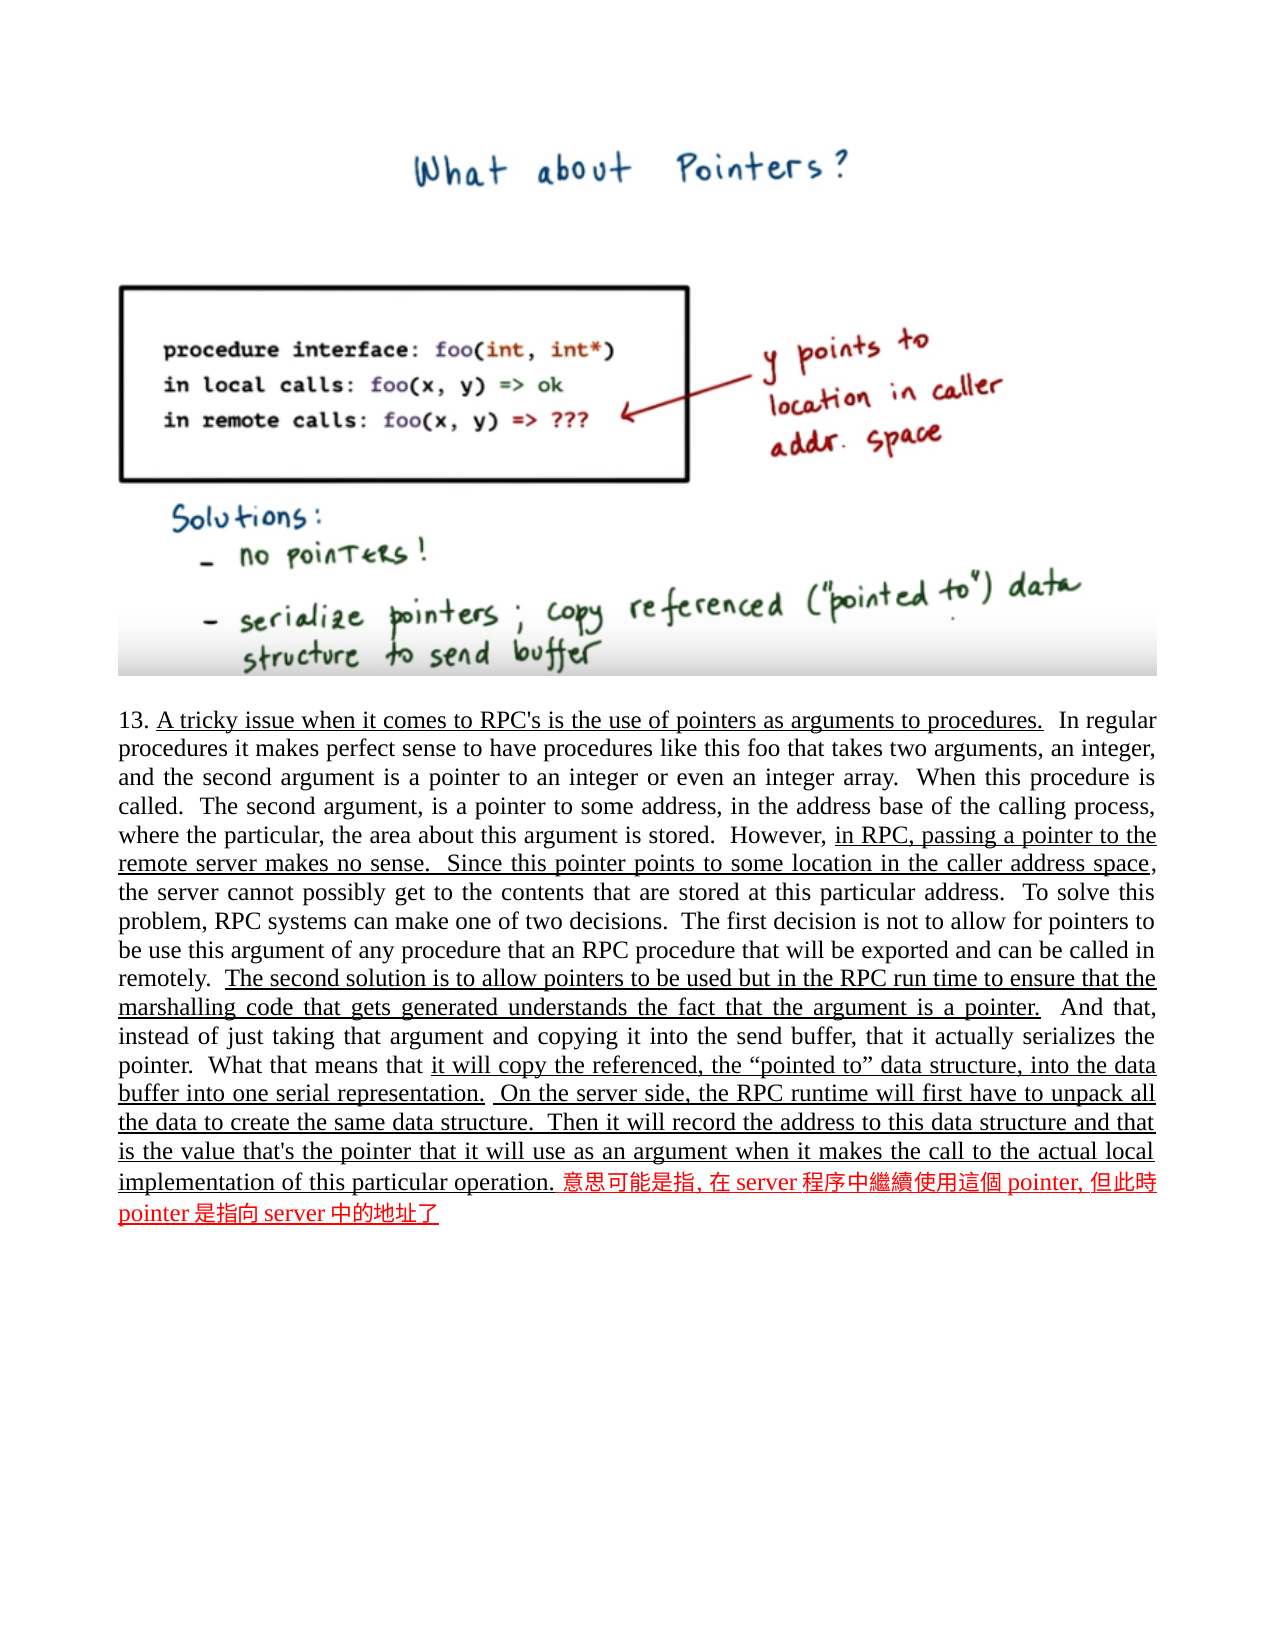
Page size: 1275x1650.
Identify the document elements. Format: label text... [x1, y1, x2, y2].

text pointer是指向server中的地址了 [118, 1193, 1157, 1228]
picture [118, 146, 1157, 676]
text 13. A tricky issue when it comes to RPC's is the use of pointers as arguments to procedures. In regular procedures it makes perfect sense to have procedures like this foo that takes two arguments, an integer, and the second argument is a pointer to an integer or even an integer array. When this procedure is called. The second argument, is a pointer to some address, in the address base of the calling process, where the particular, the area about this argument is stored. However, in RPC, passing a pointer to the remote server makes no sense. Since this pointer points to some location in the caller address space, the server cannot possibly get to the contents that are stored at this particular address. To solve this problem, RPC systems can make one of two decisions. The first decision is not to allow for pointers to be use this argument of any procedure that an RPC procedure that will be exported and can be called in remotely. The second solution is to allow pointers to be used but in the RPC run time to ensure that the marshalling code that gets generated understands the fact that the argument is a pointer. And that, instead of just taking that argument and copying it into the send buffer, that it actually serializes the pointer. What that means that it will copy the referenced, the “pointed to” data structure, into the data buffer into one serial representation. On the server side, the RPC runtime will first have to unpack all the data to create the same data structure. Then it will record the address to this data structure and that is the value that's the pointer that it will use as an argument when it makes the call to the actual local implementation of this particular operation. 意思可能是指, 在server程序中繼續使用這個pointer, 但此時 [118, 705, 1157, 1192]
